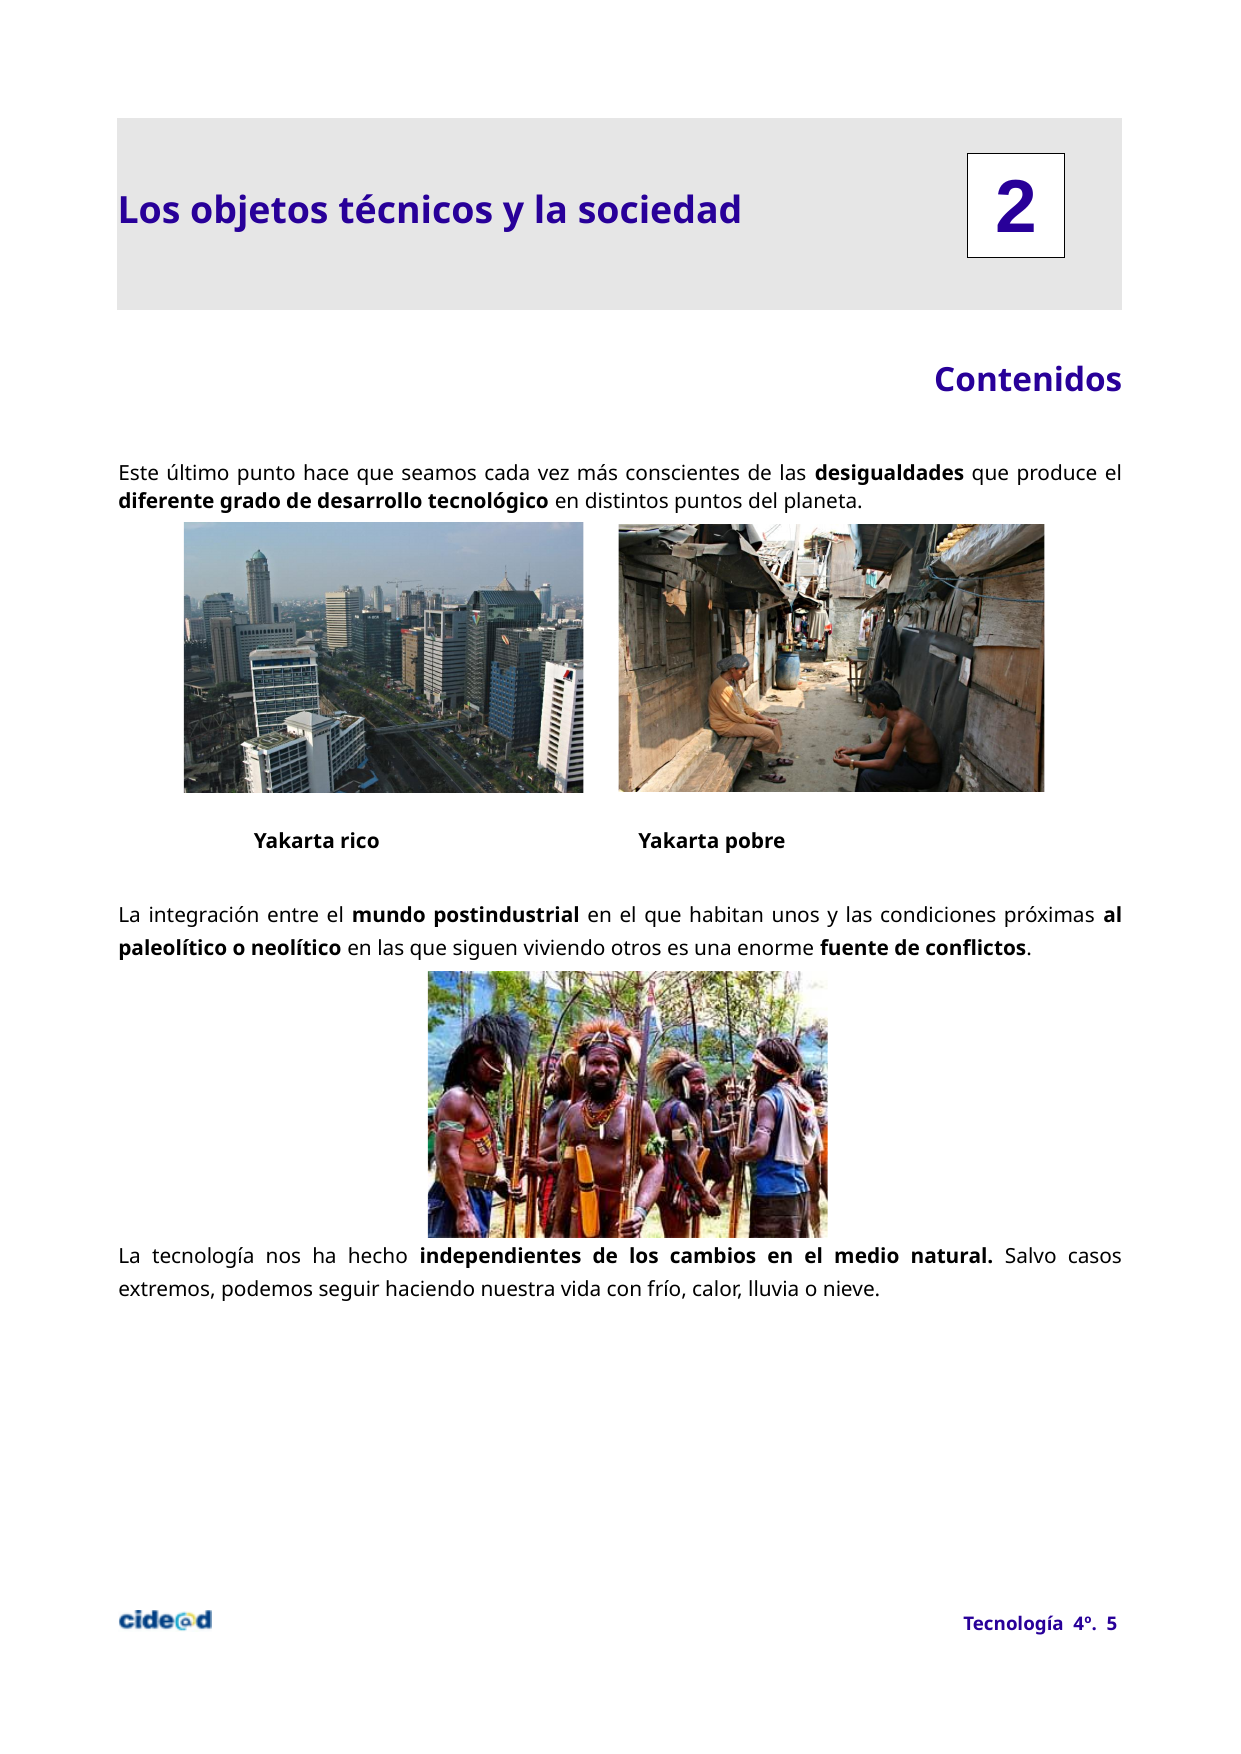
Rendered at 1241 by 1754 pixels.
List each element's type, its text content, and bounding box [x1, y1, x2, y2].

text Este último punto hace que seamos cada vez más conscientes de las desigualdades que produce el diferente grado de desarrollo tecnológico en distintos puntos del planeta. [118, 458, 1122, 515]
picture [427, 971, 828, 1238]
picture [618, 524, 1045, 792]
text La tecnología nos ha hecho independientes de los cambios en el medio natural. Salvo casos extremos, podemos seguir haciendo nuestra vida con frío, calor, lluvia o nieve. [118, 978, 1122, 1302]
text Yakarta rico Yakarta pobre [118, 821, 1122, 855]
table_header Los objetos técnicos y la sociedad [117, 118, 1122, 310]
text Contenidos [118, 356, 1122, 401]
text La integración entre el mundo postindustrial en el que habitan unos y las condiciones próximas al paleolítico o neolítico en las que siguen viviendo otros es una enorme fuente de conflictos. [118, 900, 1122, 961]
picture [118, 1610, 212, 1632]
picture [183, 522, 584, 793]
